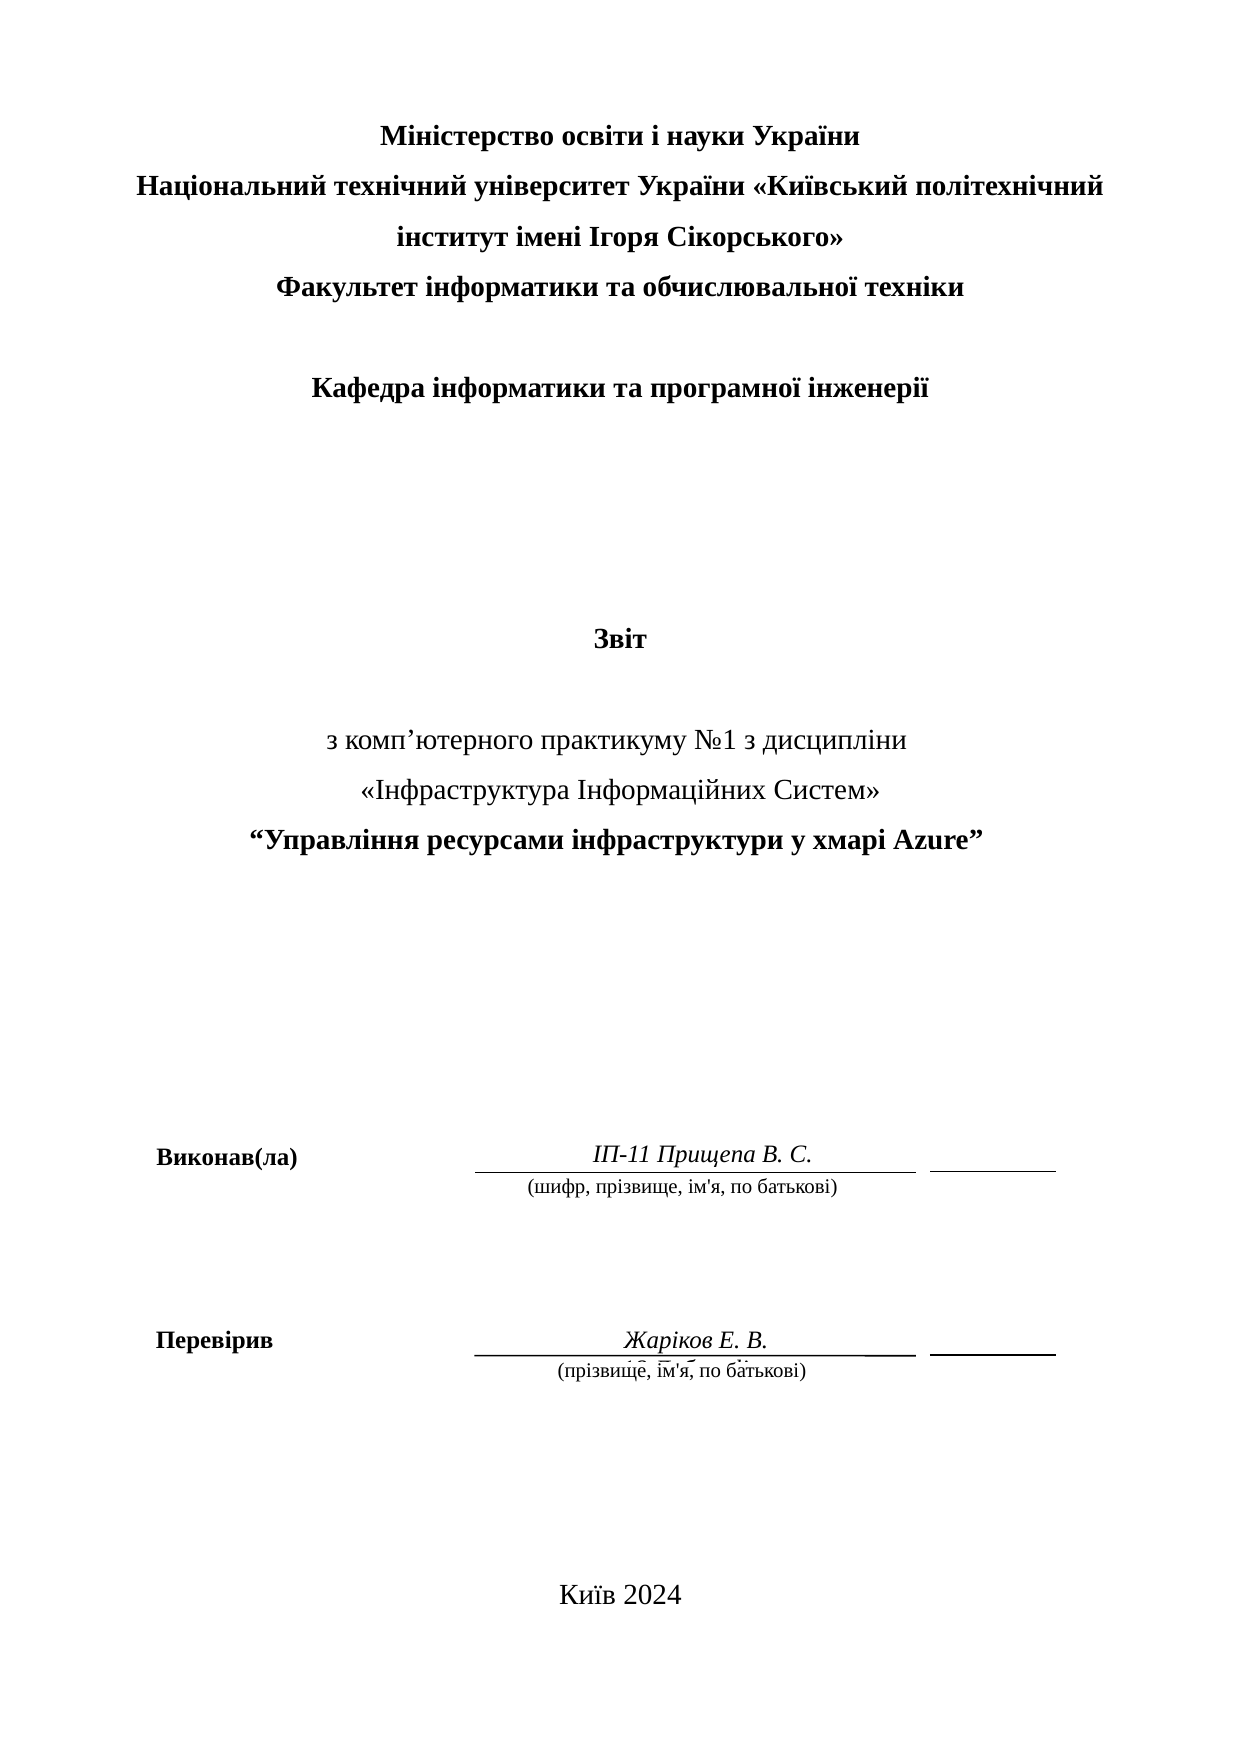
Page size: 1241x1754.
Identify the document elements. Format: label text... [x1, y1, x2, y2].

text Національний технічний університет України «Київський політехнічний інститут імені Ігоря Сікорського» [118, 168, 1122, 252]
text «Інфраструктура Інформаційних Систем» [118, 772, 1122, 806]
text (шифр, прізвище, ім'я, по батькові) [494, 1174, 871, 1198]
text “Управління ресурсами інфраструктури у хмарі Azure” [118, 822, 1122, 856]
text Міністерство освіти і науки України [118, 118, 1122, 152]
text Звіт [118, 621, 1122, 655]
text Кафедра інформатики та програмної інженерії [118, 370, 1122, 403]
text Київ 2024 [118, 1577, 1122, 1611]
text ІП-11 Прищепа В. С. [385, 1139, 1022, 1168]
text (прізвище, ім'я, по батькові) [493, 1357, 870, 1382]
text Виконав(ла) [156, 1142, 456, 1170]
text з комп’ютерного практикуму №1 з дисципліни [118, 722, 1122, 755]
text Жаріков Е. В. [479, 1325, 915, 1354]
text Перевірив [156, 1325, 456, 1354]
text -18 Лаб on-line. [479, 1354, 915, 1361]
text Факультет інформатики та обчислювальної техніки [118, 269, 1122, 303]
